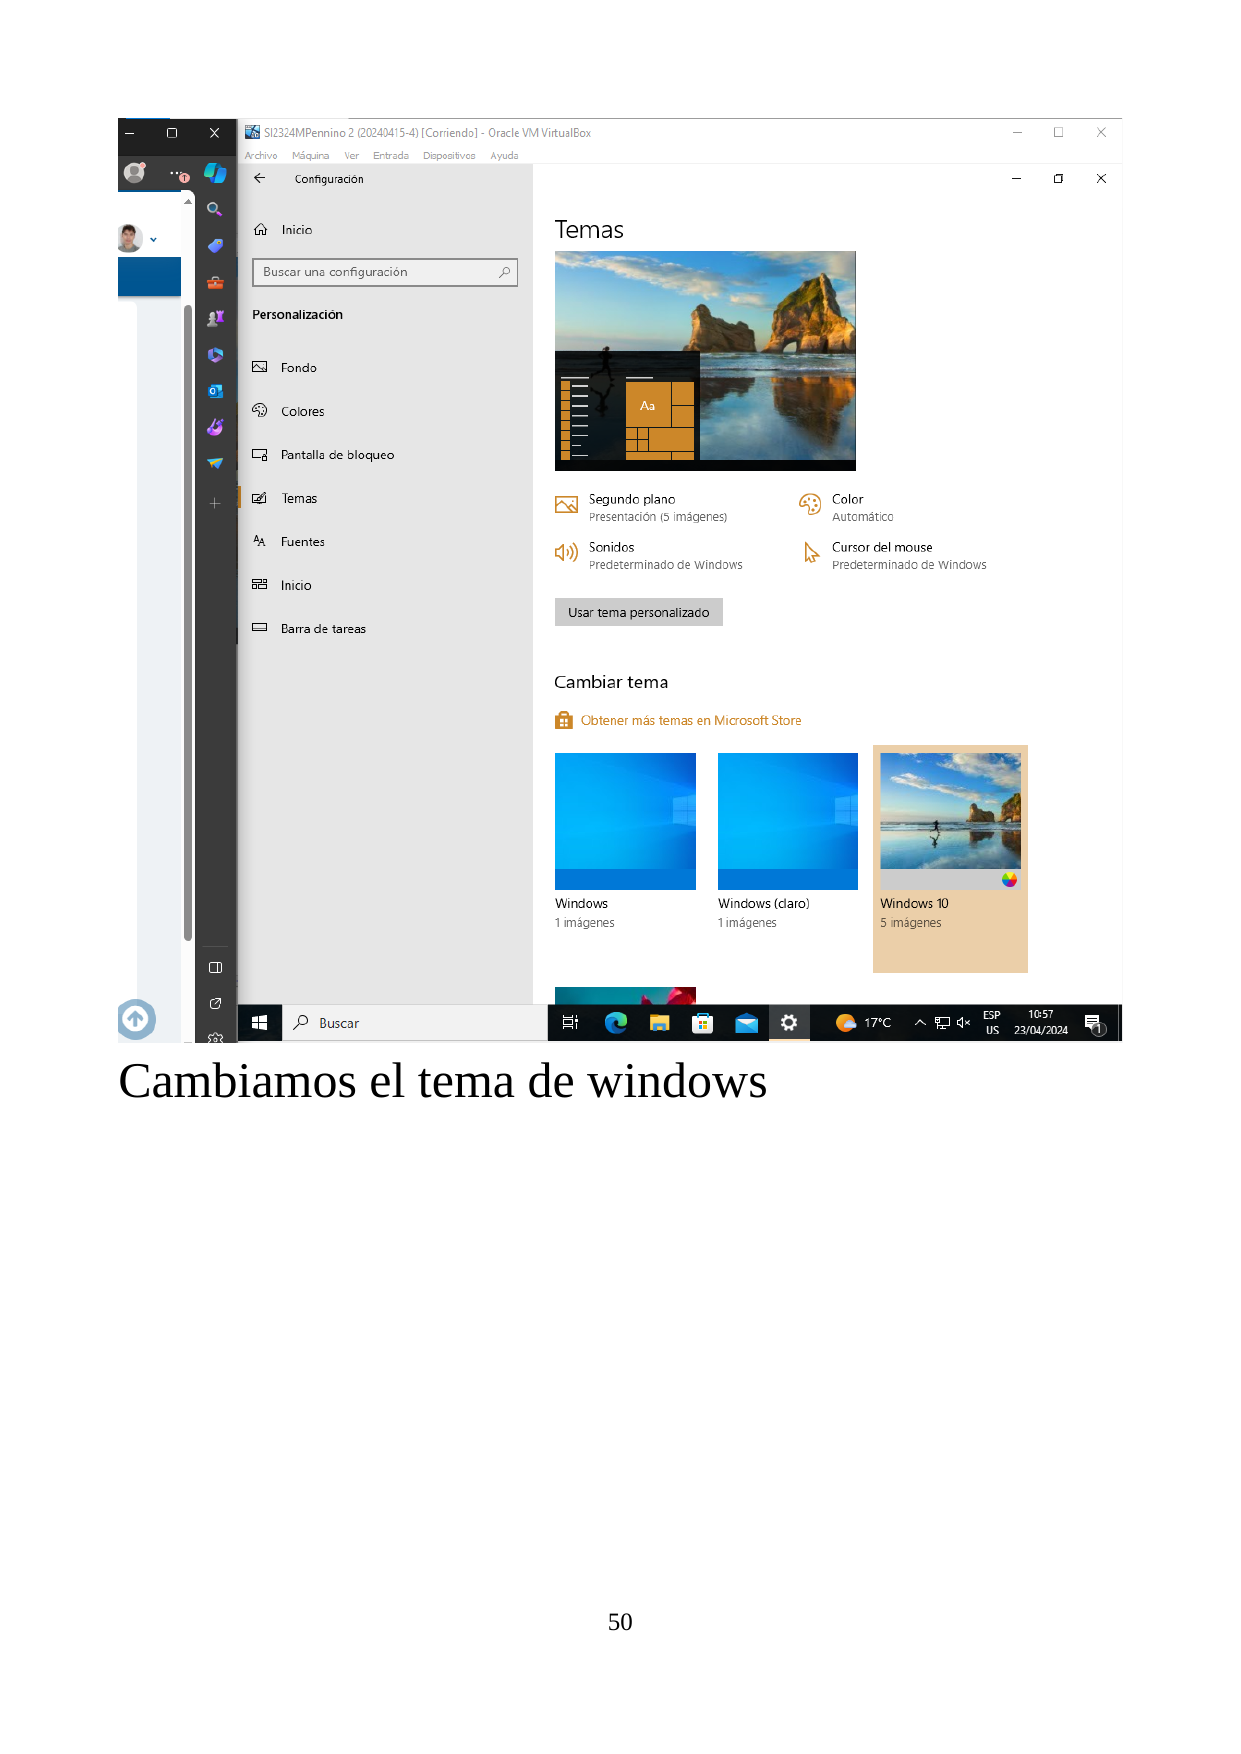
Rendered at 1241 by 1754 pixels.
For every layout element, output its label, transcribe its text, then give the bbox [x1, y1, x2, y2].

text Cambiamos el tema de windows [118, 1043, 1122, 1108]
picture [118, 118, 1123, 1043]
